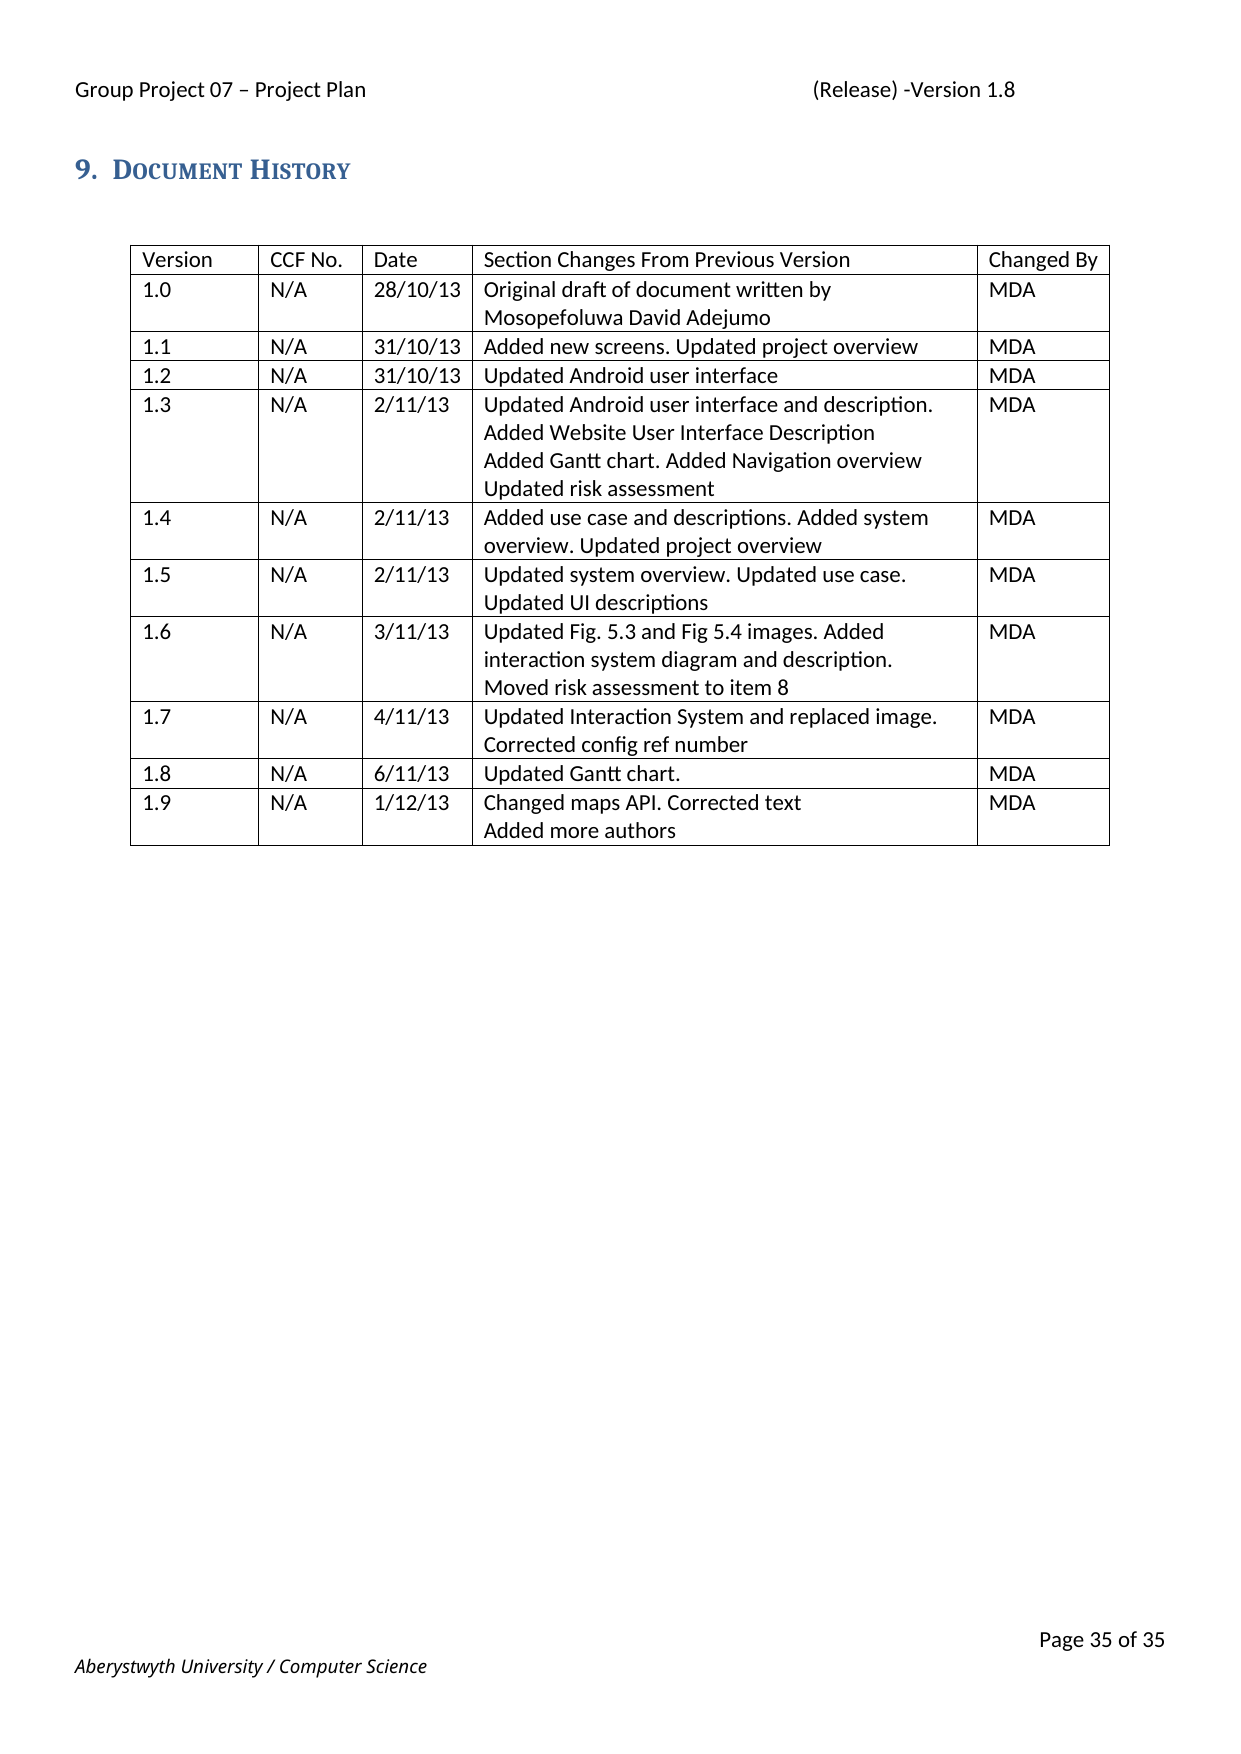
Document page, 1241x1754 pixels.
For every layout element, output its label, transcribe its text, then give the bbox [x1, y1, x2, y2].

table_cell MDA [978, 617, 1109, 701]
table_cell Changed maps API. Corrected text Added more authors [473, 789, 977, 844]
table_cell MDA [978, 503, 1109, 559]
table_cell Added new screens. Updated project overview [473, 332, 977, 360]
table_header Changed By [978, 246, 1109, 274]
table_cell N/A [259, 332, 362, 360]
table_cell 1.7 [131, 702, 258, 758]
table_cell N/A [259, 275, 362, 331]
table_cell 1.4 [131, 503, 258, 559]
table_cell N/A [259, 560, 362, 616]
table_cell Updated Fig. 5.3 and Fig 5.4 images. Added interaction system diagram and description. Moved risk assessment to item 8 [473, 617, 977, 701]
table_cell Updated system overview. Updated use case. Updated UI descriptions [473, 560, 977, 616]
table_cell Added use case and descriptions. Added system overview. Updated project overview [473, 503, 977, 559]
table_cell 2/11/13 [363, 390, 472, 502]
table_cell MDA [978, 390, 1109, 502]
table_header Version [131, 246, 258, 274]
table_cell 2/11/13 [363, 560, 472, 616]
table_cell N/A [259, 702, 362, 758]
table_cell 1.8 [131, 759, 258, 787]
table_cell N/A [259, 617, 362, 701]
table_cell N/A [259, 390, 362, 502]
table_cell 31/10/13 [363, 361, 472, 389]
table_cell Updated Gantt chart. [473, 759, 977, 787]
table_cell 3/11/13 [363, 617, 472, 701]
subtitle Document History [75, 153, 1165, 187]
table_cell 31/10/13 [363, 332, 472, 360]
table_cell MDA [978, 332, 1109, 360]
table_cell N/A [259, 503, 362, 559]
table_cell MDA [978, 275, 1109, 331]
table_cell 2/11/13 [363, 503, 472, 559]
table_cell 1.6 [131, 617, 258, 701]
table_header CCF No. [259, 246, 362, 274]
table_cell 1.9 [131, 789, 258, 844]
table_cell 1.5 [131, 560, 258, 616]
table_cell N/A [259, 789, 362, 844]
table_cell MDA [978, 560, 1109, 616]
table_cell 1.2 [131, 361, 258, 389]
table_header Section Changes From Previous Version [473, 246, 977, 274]
table_cell 1.0 [131, 275, 258, 331]
table_cell Updated Interaction System and replaced image. Corrected config ref number [473, 702, 977, 758]
table_cell N/A [259, 361, 362, 389]
table_cell MDA [978, 361, 1109, 389]
table_cell MDA [978, 789, 1109, 844]
table_cell MDA [978, 702, 1109, 758]
table_cell Updated Android user interface and description. Added Website User Interface Description Added Gantt chart. Added Navigation overview Updated risk assessment [473, 390, 977, 502]
table_cell 1.1 [131, 332, 258, 360]
table_cell 1/12/13 [363, 789, 472, 844]
table_cell N/A [259, 759, 362, 787]
table_header Date [363, 246, 472, 274]
table_cell 6/11/13 [363, 759, 472, 787]
table_cell 1.3 [131, 390, 258, 502]
table_cell 28/10/13 [363, 275, 472, 331]
table_cell Updated Android user interface [473, 361, 977, 389]
table_cell Original draft of document written by Mosopefoluwa David Adejumo [473, 275, 977, 331]
table_cell 4/11/13 [363, 702, 472, 758]
table_cell MDA [978, 759, 1109, 787]
